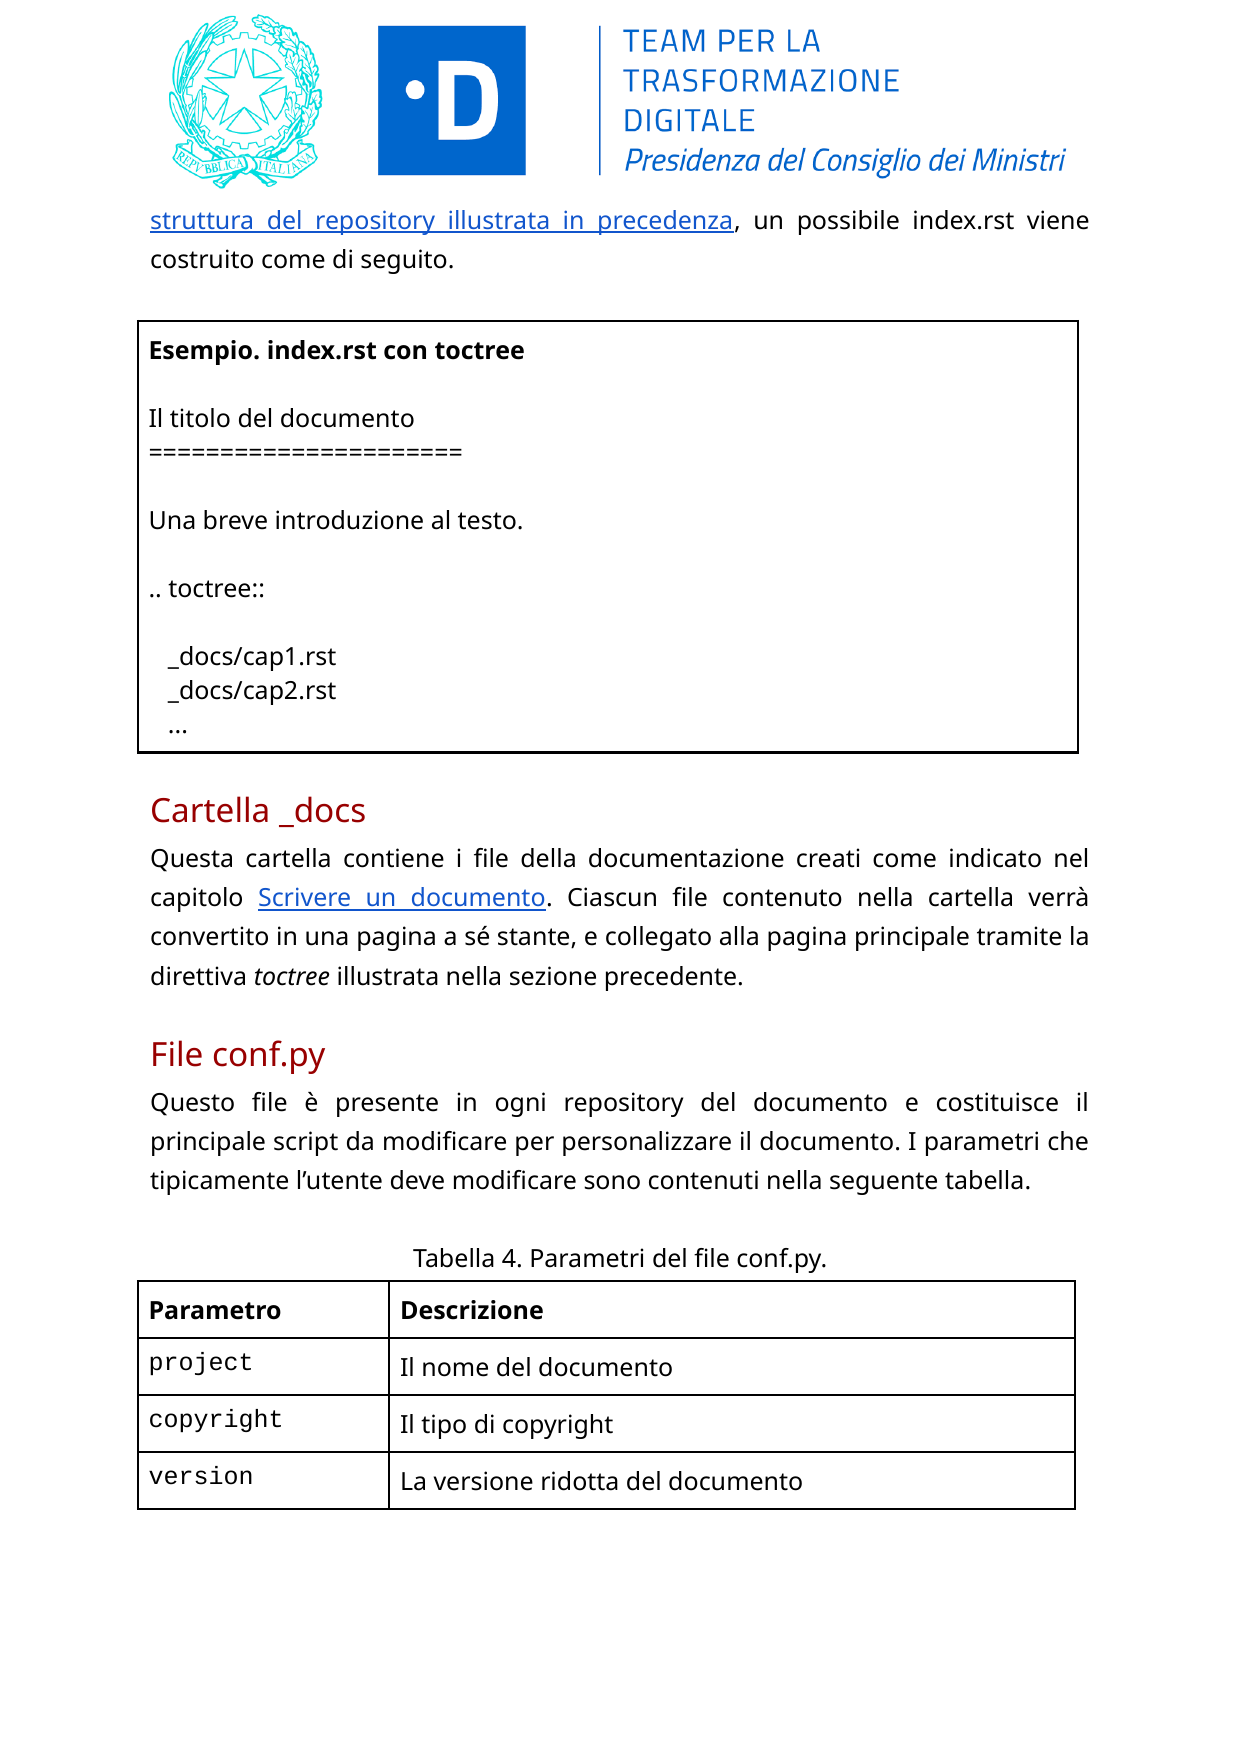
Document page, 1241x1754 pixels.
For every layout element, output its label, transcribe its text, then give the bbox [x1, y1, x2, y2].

table_cell Il nome del documento [390, 1339, 1074, 1394]
text struttura del repository illustrata in precedenza, un possibile index.rst viene costruito come di seguito. [150, 203, 1090, 276]
subtitle Cartella _docs [150, 787, 1090, 832]
table_cell project [139, 1339, 388, 1394]
picture [150, 0, 1091, 203]
text Tabella 4. Parametri del file conf.py. [150, 1241, 1090, 1275]
table_cell La versione ridotta del documento [390, 1453, 1074, 1508]
table_cell copyright [139, 1396, 388, 1451]
table_header Parametro [139, 1282, 388, 1337]
table_header Descrizione [390, 1282, 1074, 1337]
table_header Esempio. index.rst con toctree Il titolo del documento ====================== Una breve introduzione al testo. .. toctree:: _docs/cap1.rst _docs/cap2.rst ... [139, 322, 1077, 751]
text Questa cartella contiene i file della documentazione creati come indicato nel capitolo Scrivere un documento. Ciascun file contenuto nella cartella verrà convertito in una pagina a sé stante, e collegato alla pagina principale tramite la direttiva toctree illustrata nella sezione precedente. [150, 841, 1090, 992]
text Questo file è presente in ogni repository del documento e costituisce il principale script da modificare per personalizzare il documento. I parametri che tipicamente l’utente deve modificare sono contenuti nella seguente tabella. [150, 1084, 1090, 1197]
subtitle File conf.py [150, 1031, 1090, 1076]
table_cell version [139, 1453, 388, 1508]
table_cell Il tipo di copyright [390, 1396, 1074, 1451]
